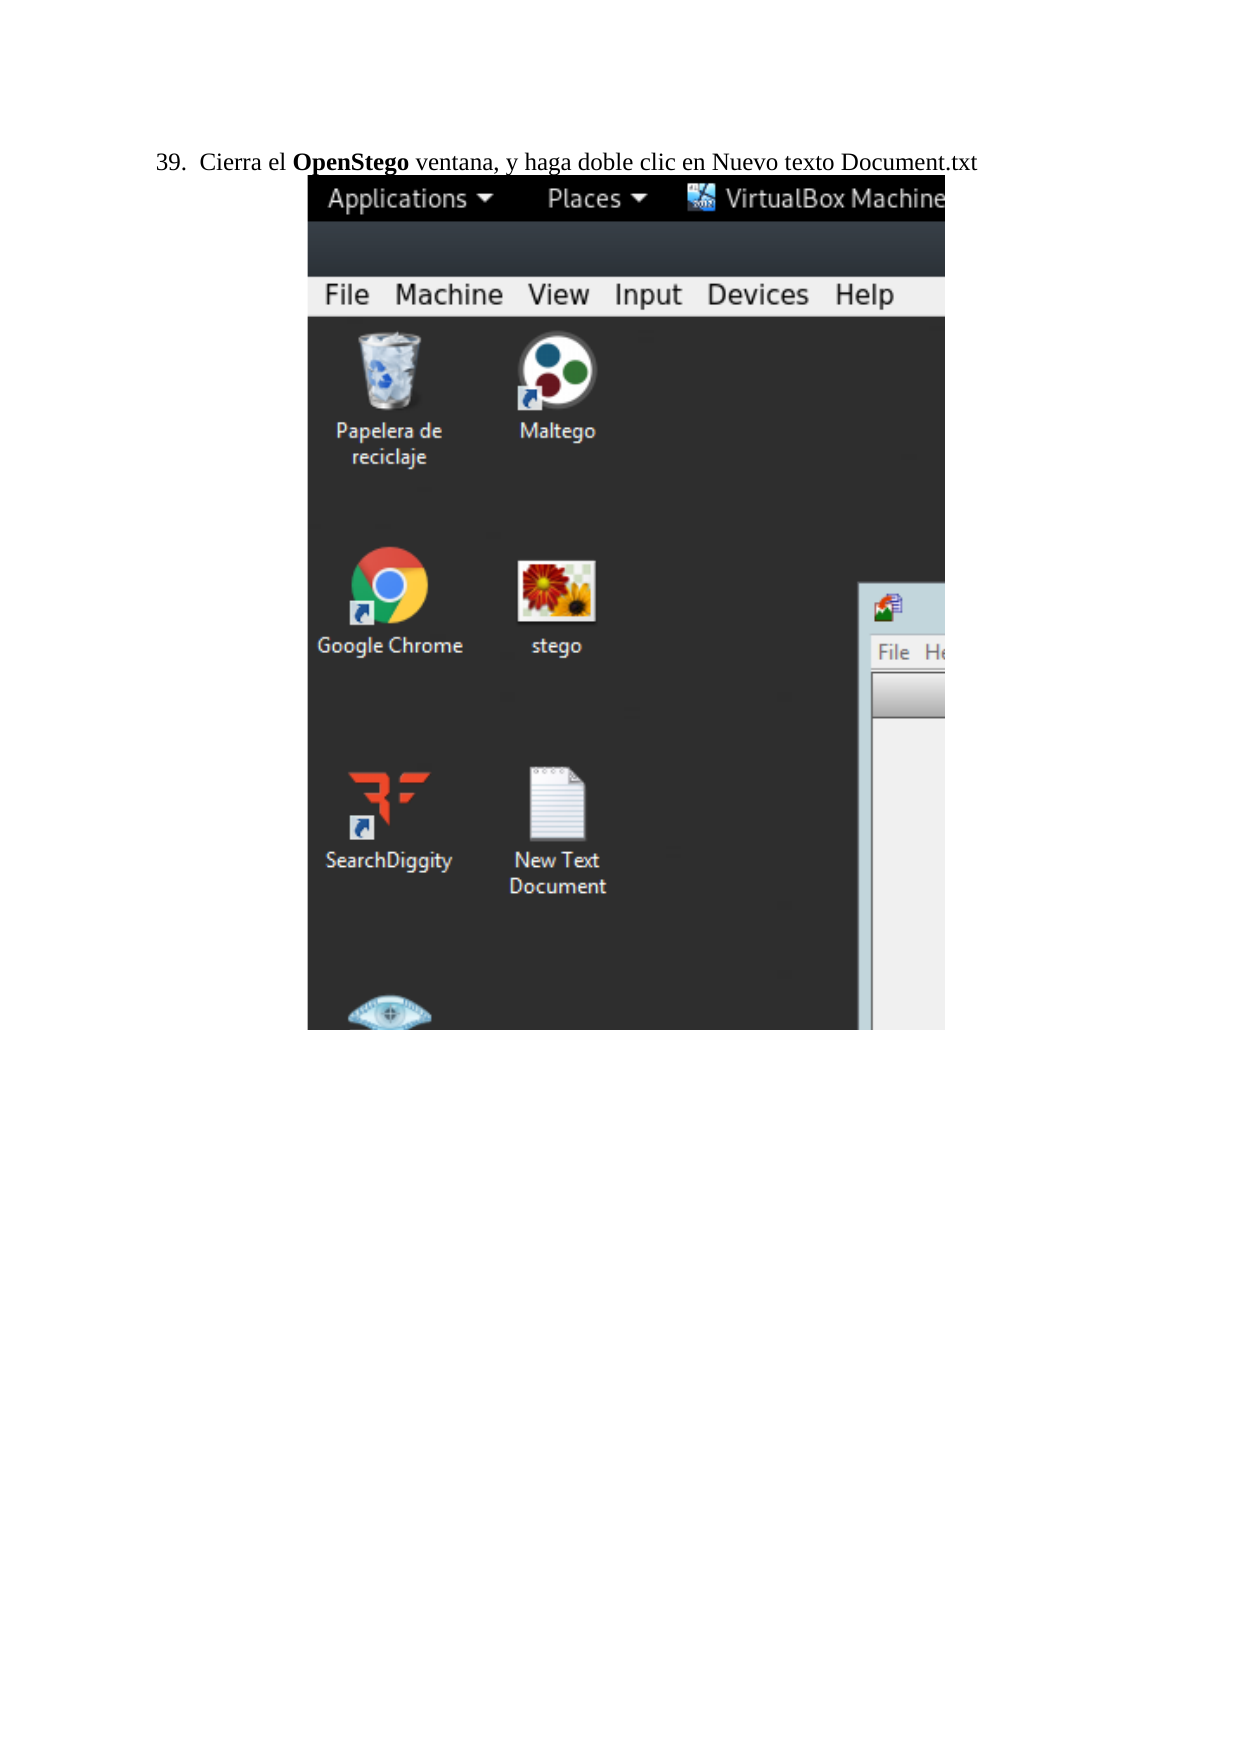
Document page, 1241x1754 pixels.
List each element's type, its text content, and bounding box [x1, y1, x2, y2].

list Cierra el OpenStego ventana, y haga doble clic en Nuevo texto Document.txt [156, 147, 1122, 176]
